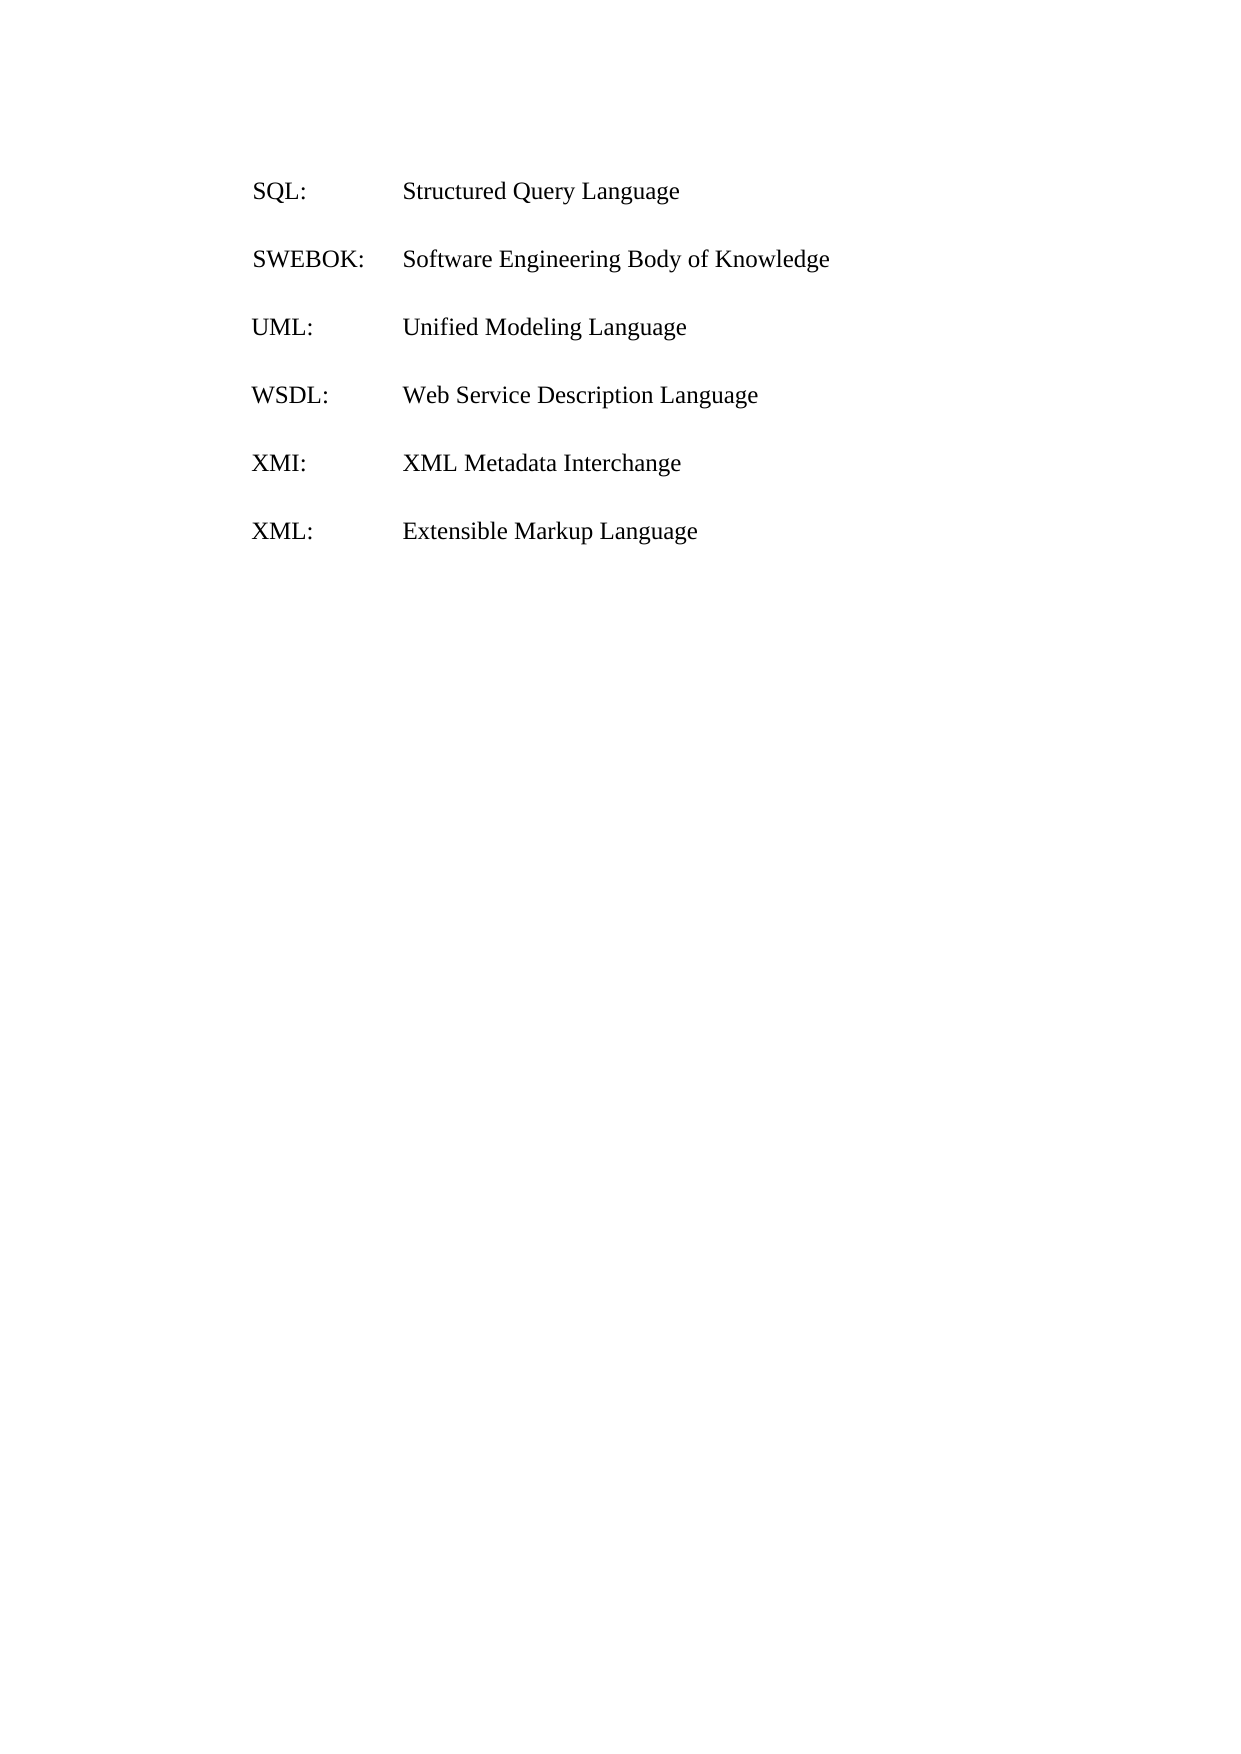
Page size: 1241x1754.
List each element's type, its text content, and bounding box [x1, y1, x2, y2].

text SWEBOK: Software Engineering Body of Knowledge [177, 244, 1122, 273]
text XML: Extensible Markup Language [177, 516, 1122, 545]
text XMI: XML Metadata Interchange [177, 448, 1122, 477]
text UML: Unified Modeling Language [177, 312, 1122, 341]
text SQL: Structured Query Language [177, 176, 1122, 205]
text WSDL: Web Service Description Language [177, 380, 1122, 409]
